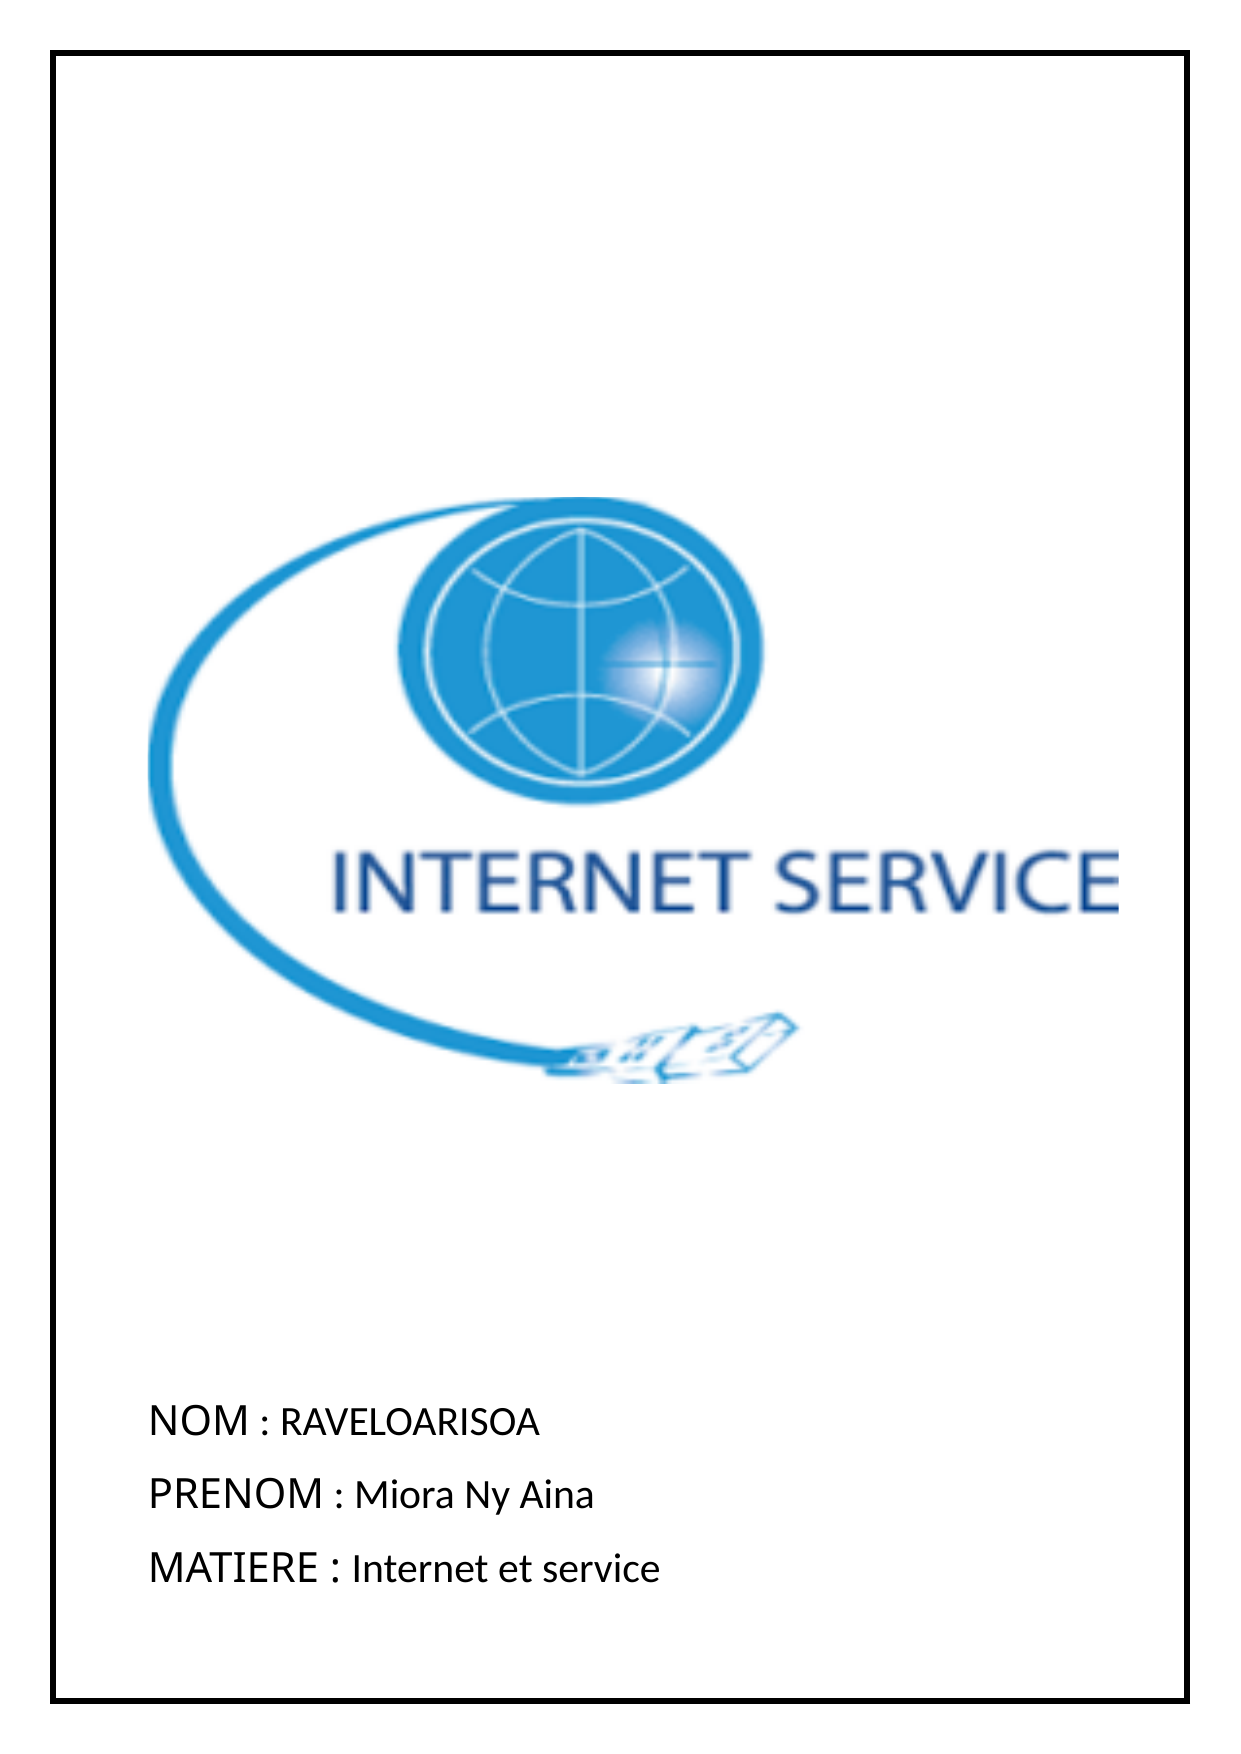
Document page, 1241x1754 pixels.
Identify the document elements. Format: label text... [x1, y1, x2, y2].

text NOM : RAVELOARISOA [148, 1391, 1093, 1447]
text MATIERE : Internet et service [148, 1538, 1093, 1594]
text PRENOM : Miora Ny Aina [148, 1464, 1093, 1521]
